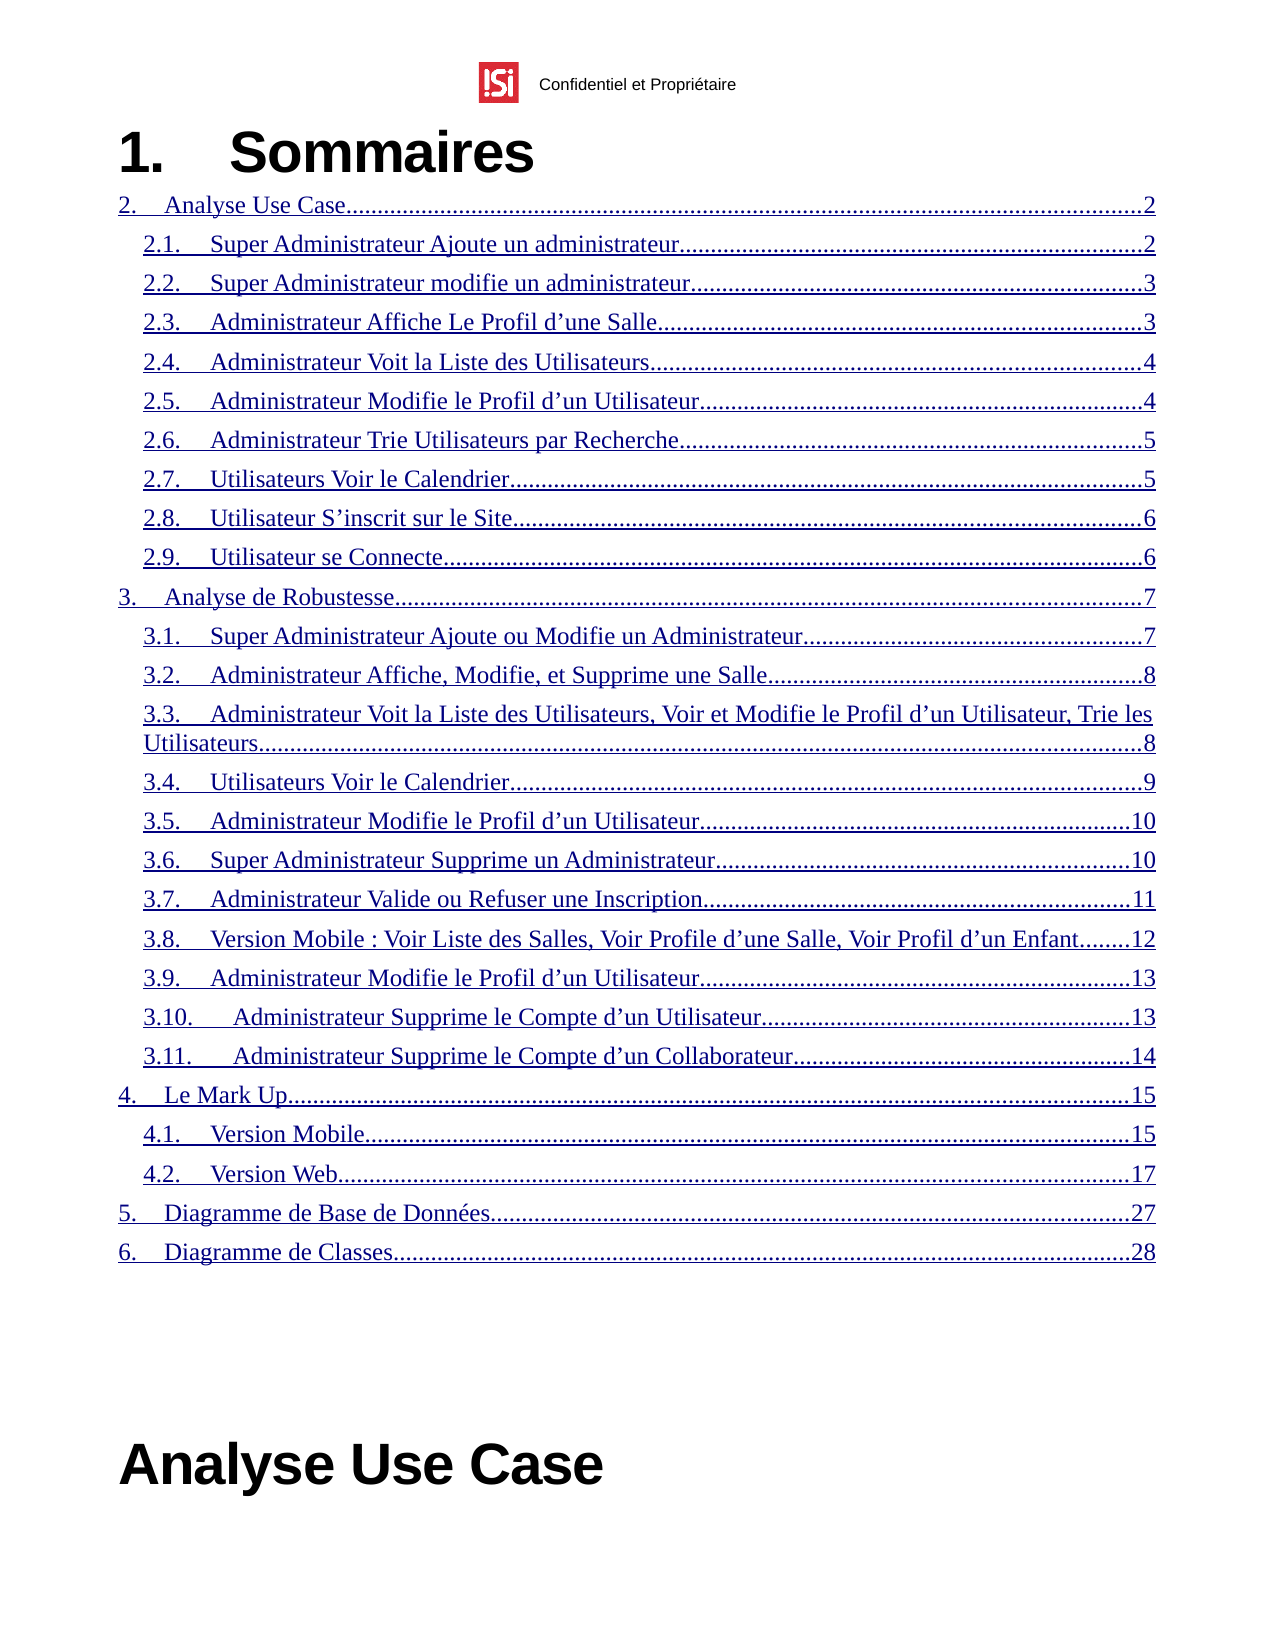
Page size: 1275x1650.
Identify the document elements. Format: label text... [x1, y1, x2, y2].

text 2.7. Utilisateurs Voir le Calendrier 5 [143, 464, 1157, 493]
text 6. Diagramme de Classes 28 [118, 1237, 1157, 1266]
text 2.3. Administrateur Affiche Le Profil d’une Salle 3 [143, 307, 1157, 336]
picture [478, 62, 519, 103]
text 5. Diagramme de Base de Données 27 [118, 1198, 1157, 1227]
text 4. Le Mark Up 15 [118, 1080, 1157, 1109]
text 2.6. Administrateur Trie Utilisateurs par Recherche 5 [143, 425, 1157, 454]
text 3.3. Administrateur Voit la Liste des Utilisateurs, Voir et Modifie le Profil d’un Utilisateur, Trie les Utilisateurs 8 [143, 699, 1157, 757]
text 3. Analyse de Robustesse 7 [118, 582, 1157, 610]
text 2.4. Administrateur Voit la Liste des Utilisateurs 4 [143, 347, 1157, 375]
text 3.8. Version Mobile : Voir Liste des Salles, Voir Profile d’une Salle, Voir Profil d’un Enfant 12 [143, 924, 1157, 952]
text 3.11. Administrateur Supprime le Compte d’un Collaborateur 14 [143, 1041, 1157, 1070]
subtitle Sommaires [118, 118, 1157, 185]
text 3.7. Administrateur Valide ou Refuser une Inscription 11 [143, 884, 1157, 913]
text 2. Analyse Use Case 2 [118, 190, 1157, 219]
text 4.2. Version Web 17 [143, 1159, 1157, 1187]
text 3.2. Administrateur Affiche, Modifie, et Supprime une Salle 8 [143, 660, 1157, 689]
text 2.9. Utilisateur se Connecte 6 [143, 542, 1157, 571]
text 2.5. Administrateur Modifie le Profil d’un Utilisateur 4 [143, 386, 1157, 414]
text 2.2. Super Administrateur modifie un administrateur 3 [143, 268, 1157, 297]
text 2.1. Super Administrateur Ajoute un administrateur 2 [143, 229, 1157, 258]
text 3.1. Super Administrateur Ajoute ou Modifie un Administrateur 7 [143, 621, 1157, 649]
text 3.10. Administrateur Supprime le Compte d’un Utilisateur 13 [143, 1002, 1157, 1031]
text 3.5. Administrateur Modifie le Profil d’un Utilisateur 10 [143, 806, 1157, 835]
text 3.9. Administrateur Modifie le Profil d’un Utilisateur 13 [143, 963, 1157, 992]
subtitle Analyse Use Case [118, 1429, 1157, 1497]
text 2.8. Utilisateur S’inscrit sur le Site 6 [143, 503, 1157, 532]
text 3.4. Utilisateurs Voir le Calendrier 9 [143, 767, 1157, 796]
text 4.1. Version Mobile 15 [143, 1119, 1157, 1148]
text 3.6. Super Administrateur Supprime un Administrateur 10 [143, 845, 1157, 874]
